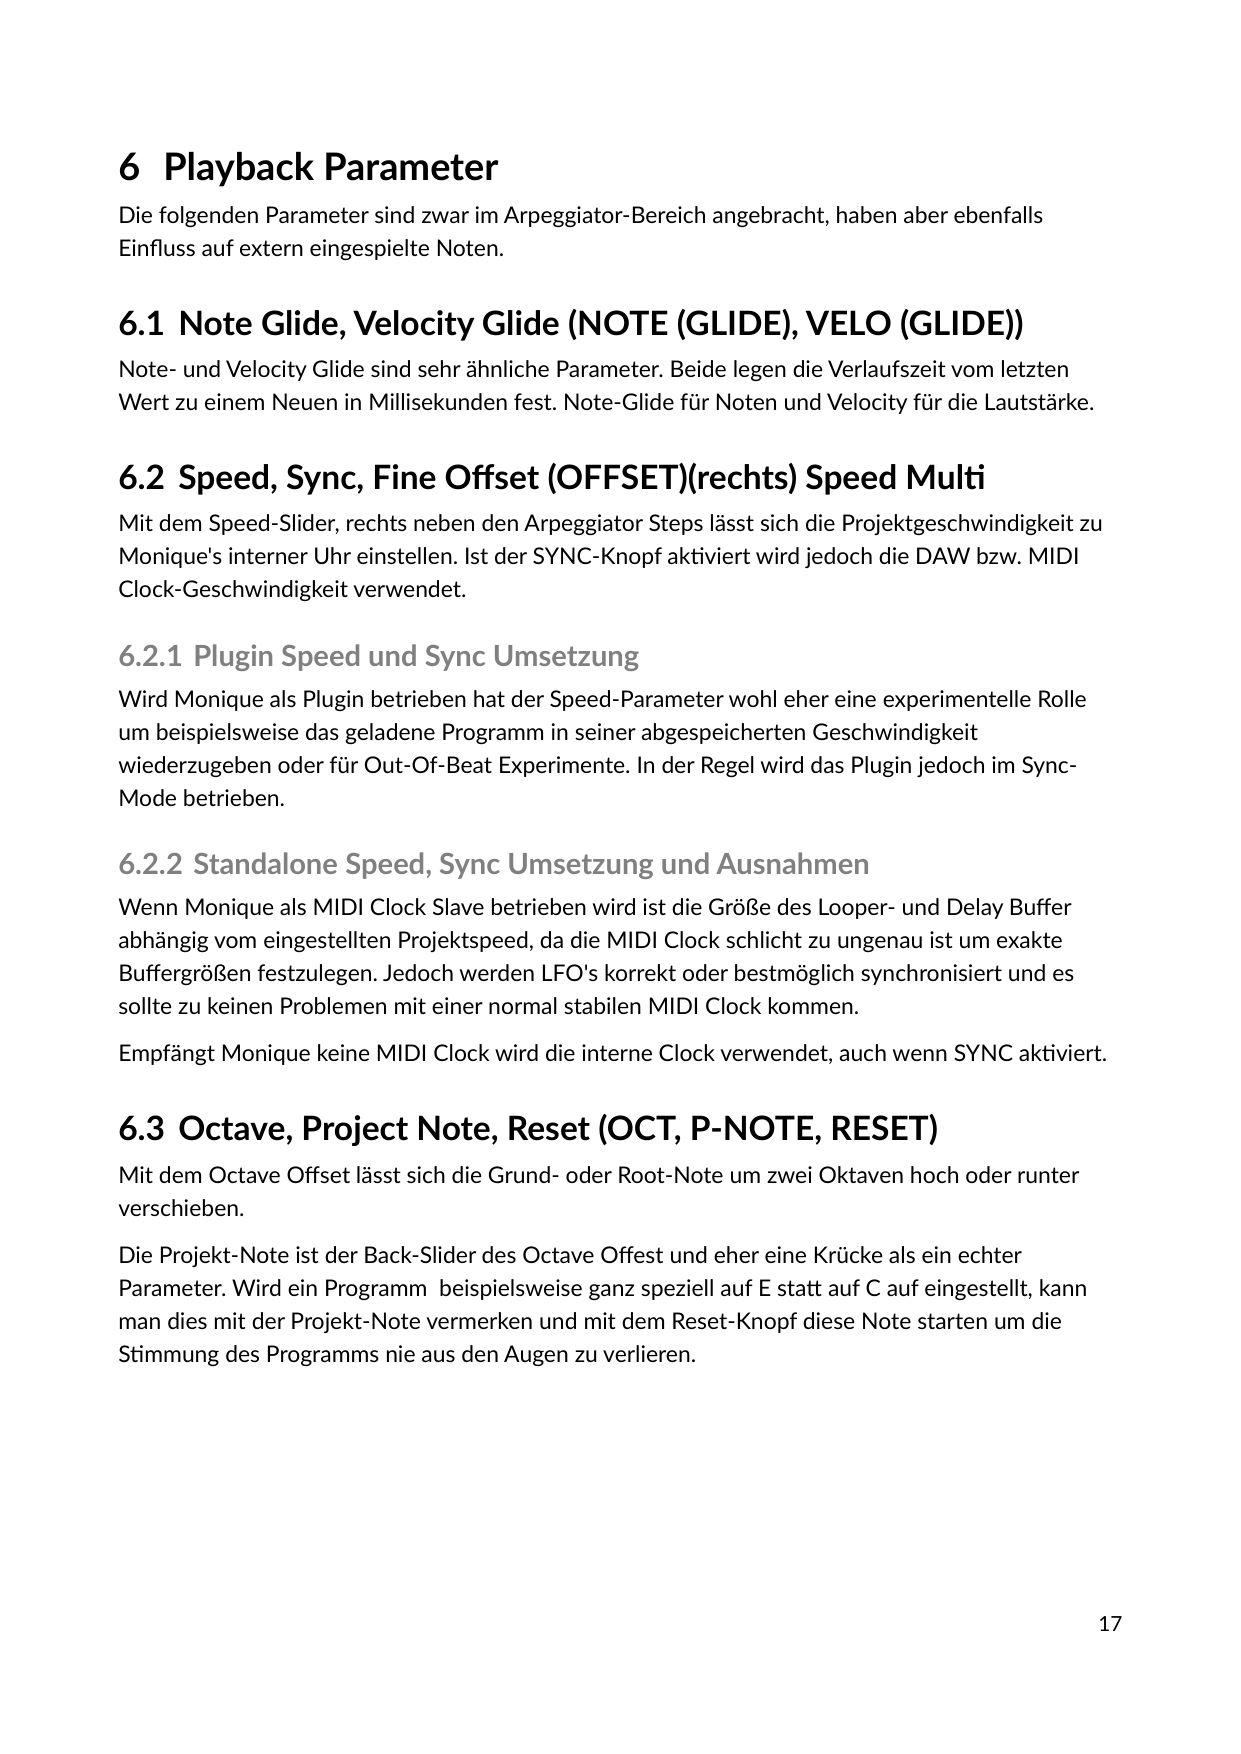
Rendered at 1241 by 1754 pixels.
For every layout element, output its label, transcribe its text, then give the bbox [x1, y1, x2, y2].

text Empfängt Monique keine MIDI Clock wird die interne Clock verwendet, auch wenn SYNC aktiviert. [118, 1039, 1122, 1067]
text Mit dem Octave Offset lässt sich die Grund- oder Root-Note um zwei Oktaven hoch oder runter verschieben. [118, 1160, 1122, 1221]
text Die folgenden Parameter sind zwar im Arpeggiator-Bereich angebracht, haben aber ebenfalls Einfluss auf extern eingespielte Noten. [118, 201, 1122, 262]
text Mit dem Speed-Slider, rechts neben den Arpeggiator Steps lässt sich die Projektgeschwindigkeit zu Monique's interner Uhr einstellen. Ist der SYNC-Knopf aktiviert wird jedoch die DAW bzw. MIDI Clock-Geschwindigkeit verwendet. [118, 509, 1122, 603]
subtitle Speed, Sync, Fine Offset (OFFSET)(rechts) Speed Multi [118, 456, 1122, 497]
text Wird Monique als Plugin betrieben hat der Speed-Parameter wohl eher eine experimentelle Rolle um beispielsweise das geladene Programm in seiner abgespeicherten Geschwindigkeit wiederzugeben oder für Out-Of-Beat Experimente. In der Regel wird das Plugin jedoch im Sync-Mode betrieben. [118, 685, 1122, 811]
text Die Projekt-Note ist der Back-Slider des Octave Offest und eher eine Krücke als ein echter Parameter. Wird ein Programm beispielsweise ganz speziell auf E statt auf C auf eingestellt, kann man dies mit der Projekt-Note vermerken und mit dem Reset-Knopf diese Note starten um die Stimmung des Programms nie aus den Augen zu verlieren. [118, 1241, 1122, 1367]
text Wenn Monique als MIDI Clock Slave betrieben wird ist die Größe des Looper- und Delay Buffer abhängig vom eingestellten Projektspeed, da die MIDI Clock schlicht zu ungenau ist um exakte Buffergrößen festzulegen. Jedoch werden LFO's korrekt oder bestmöglich synchronisiert und es sollte zu keinen Problemen mit einer normal stabilen MIDI Clock kommen. [118, 893, 1122, 1019]
subtitle Note Glide, Velocity Glide (NOTE (GLIDE), VELO (GLIDE)) [118, 302, 1122, 343]
subtitle Octave, Project Note, Reset (OCT, P-NOTE, RESET) [118, 1108, 1122, 1148]
subtitle Plugin Speed und Sync Umsetzung [118, 637, 1122, 672]
subtitle Standalone Speed, Sync Umsetzung und Ausnahmen [118, 846, 1122, 881]
text Note- und Velocity Glide sind sehr ähnliche Parameter. Beide legen die Verlaufszeit vom letzten Wert zu einem Neuen in Millisekunden fest. Note-Glide für Noten und Velocity für die Lautstärke. [118, 355, 1122, 416]
subtitle Playback Parameter [118, 143, 1122, 189]
